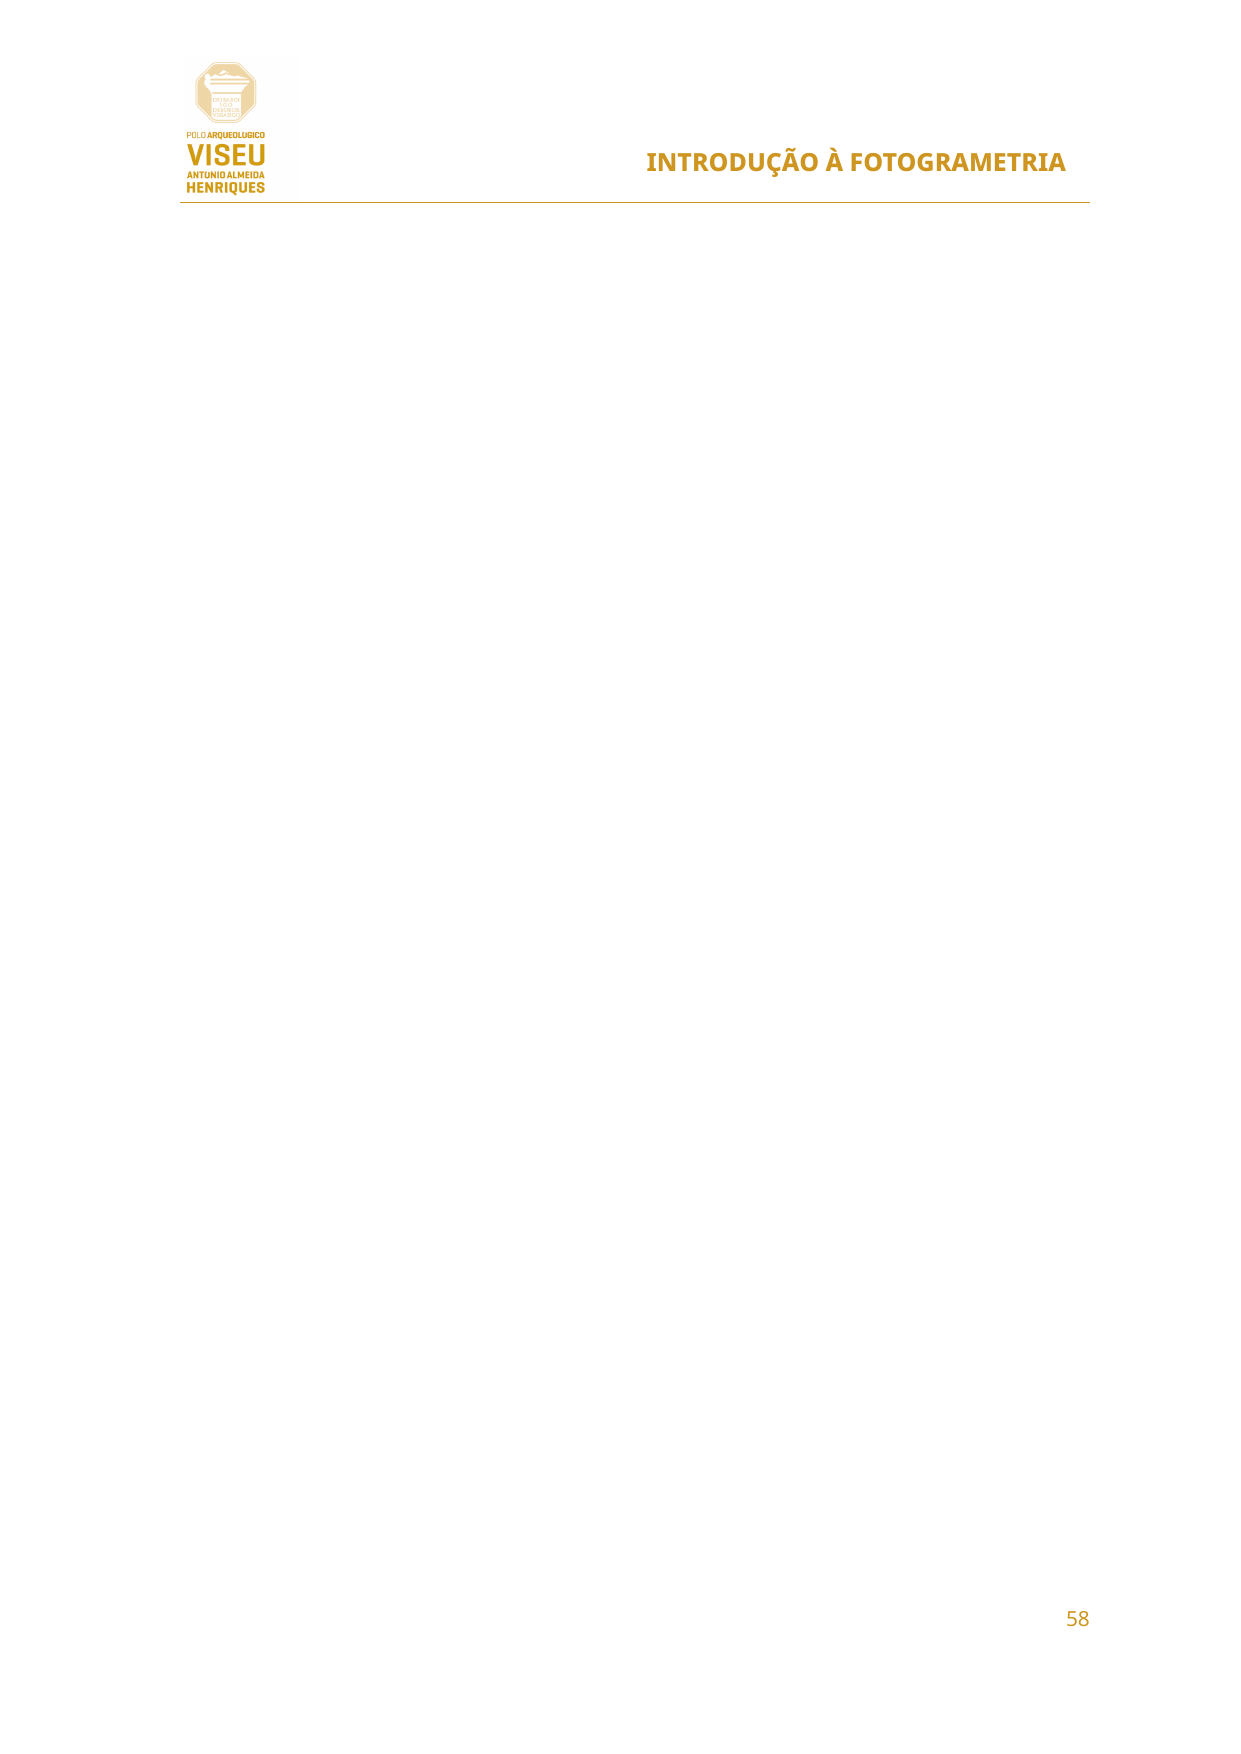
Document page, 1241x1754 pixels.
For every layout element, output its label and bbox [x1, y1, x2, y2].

picture [184, 54, 300, 202]
